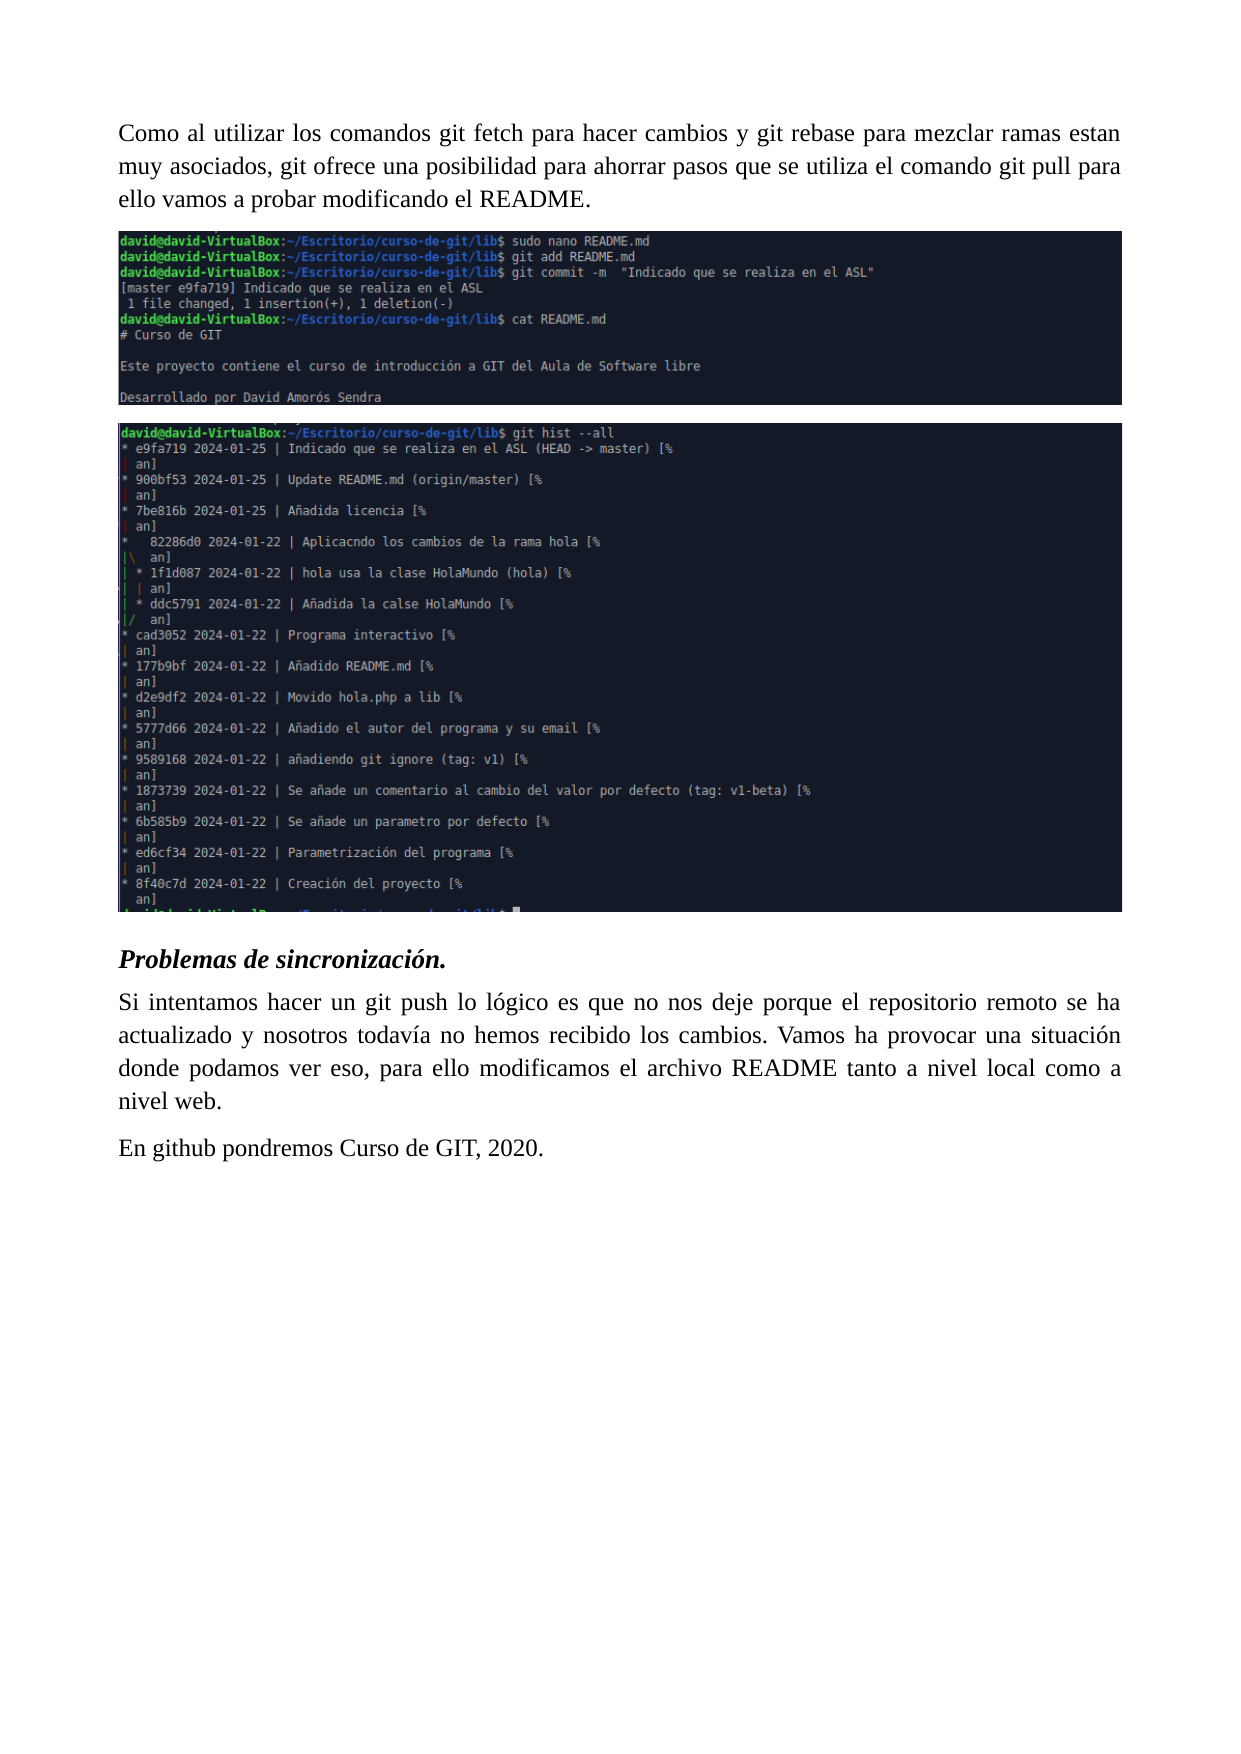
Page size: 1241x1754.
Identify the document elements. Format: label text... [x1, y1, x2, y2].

picture [118, 231, 1123, 405]
text En github pondremos Curso de GIT, 2020. [118, 1133, 1122, 1162]
text Si intentamos hacer un git push lo lógico es que no nos deje porque el repositorio remoto se ha actualizado y nosotros todavía no hemos recibido los cambios. Vamos ha provocar una situación donde podamos ver eso, para ello modificamos el archivo README tanto a nivel local como a nivel web. [118, 987, 1122, 1115]
picture [118, 423, 1123, 912]
text Como al utilizar los comandos git fetch para hacer cambios y git rebase para mezclar ramas estan muy asociados, git ofrece una posibilidad para ahorrar pasos que se utiliza el comando git pull para ello vamos a probar modificando el README. [118, 118, 1122, 213]
subtitle Problemas de sincronización. [118, 943, 1122, 974]
